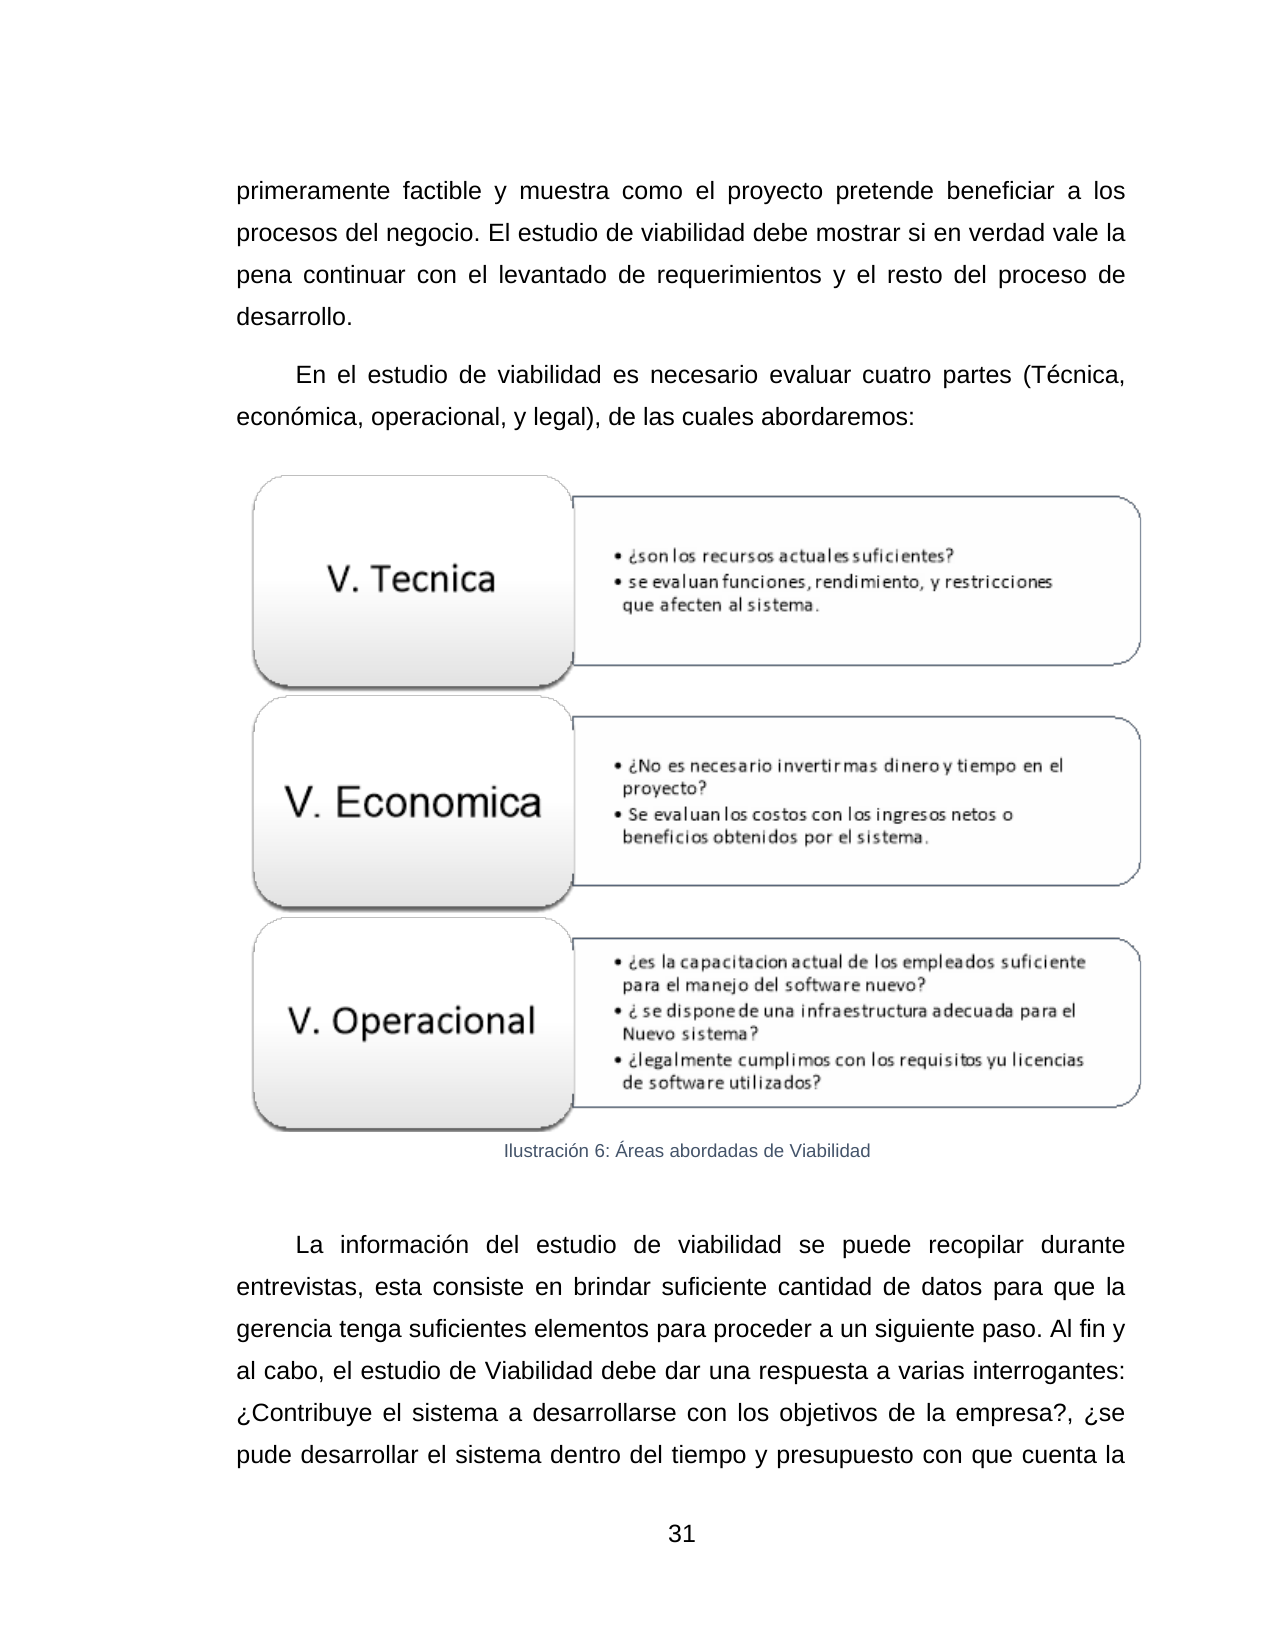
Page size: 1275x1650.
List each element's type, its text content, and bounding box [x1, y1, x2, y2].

picture [244, 468, 1142, 1141]
text Ilustración 6: Áreas abordadas de Viabilidad [253, 1141, 1121, 1162]
text primeramente factible y muestra como el proyecto pretende beneficiar a los procesos del negocio. El estudio de viabilidad debe mostrar si en verdad vale la pena continuar con el levantado de requerimientos y el resto del proceso de desarrollo. [236, 177, 1127, 331]
text La información del estudio de viabilidad se puede recopilar durante entrevistas, esta consiste en brindar suficiente cantidad de datos para que la gerencia tenga suficientes elementos para proceder a un siguiente paso. Al fin y al cabo, el estudio de Viabilidad debe dar una respuesta a varias interrogantes: ¿Contribuye el sistema a desarrollarse con los objetivos de la empresa?, ¿se pude desarrollar el sistema dentro del tiempo y presupuesto con que cuenta la [236, 1231, 1127, 1469]
text En el estudio de viabilidad es necesario evaluar cuatro partes (Técnica, económica, operacional, y legal), de las cuales abordaremos: [236, 361, 1127, 431]
